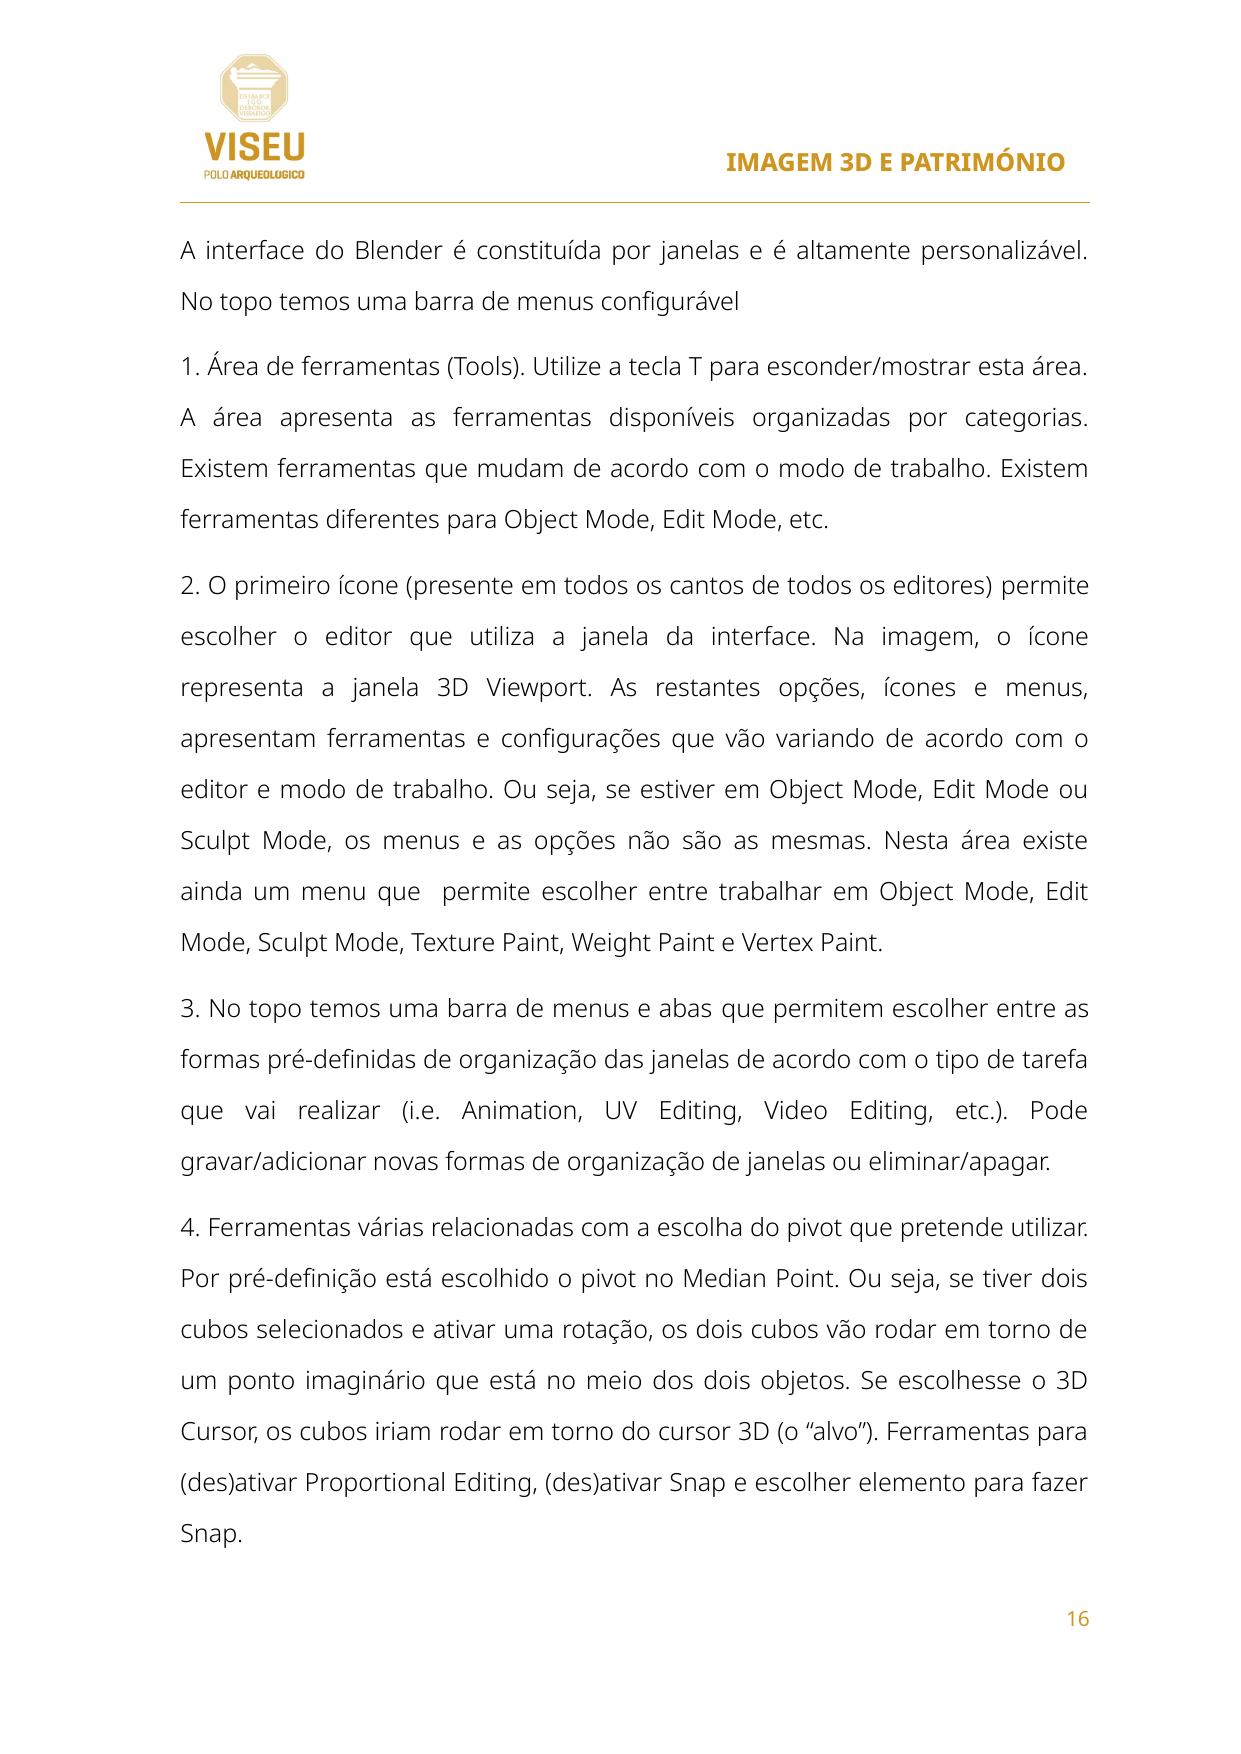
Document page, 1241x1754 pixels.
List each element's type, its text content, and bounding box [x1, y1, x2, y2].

text 1. Área de ferramentas (Tools). Utilize a tecla T para esconder/mostrar esta área. A área apresenta as ferramentas disponíveis organizadas por categorias. Existem ferramentas que mudam de acordo com o modo de trabalho. Existem ferramentas diferentes para Object Mode, Edit Mode, etc. [180, 349, 1090, 536]
text 3. No topo temos uma barra de menus e abas que permitem escolher entre as formas pré-definidas de organização das janelas de acordo com o tipo de tarefa que vai realizar (i.e. Animation, UV Editing, Video Editing, etc.). Pode gravar/adicionar novas formas de organização de janelas ou eliminar/apagar. [180, 991, 1090, 1178]
text 4. Ferramentas várias relacionadas com a escolha do pivot que pretende utilizar. Por pré-definição está escolhido o pivot no Median Point. Ou seja, se tiver dois cubos selecionados e ativar uma rotação, os dois cubos vão rodar em torno de um ponto imaginário que está no meio dos dois objetos. Se escolhesse o 3D Cursor, os cubos iriam rodar em torno do cursor 3D (o “alvo”). Ferramentas para (des)ativar Proportional Editing, (des)ativar Snap e escolher elemento para fazer Snap. [180, 1209, 1090, 1550]
text 2. O primeiro ícone (presente em todos os cantos de todos os editores) permite escolher o editor que utiliza a janela da interface. Na imagem, o ícone representa a janela 3D Viewport. As restantes opções, ícones e menus, apresentam ferramentas e configurações que vão variando de acordo com o editor e modo de trabalho. Ou seja, se estiver em Object Mode, Edit Mode ou Sculpt Mode, os menus e as opções não são as mesmas. Nesta área existe ainda um menu que permite escolher entre trabalhar em Object Mode, Edit Mode, Sculpt Mode, Texture Paint, Weight Paint e Vertex Paint. [180, 568, 1090, 959]
text A interface do Blender é constituída por janelas e é altamente personalizável. No topo temos uma barra de menus configurável [180, 232, 1090, 317]
